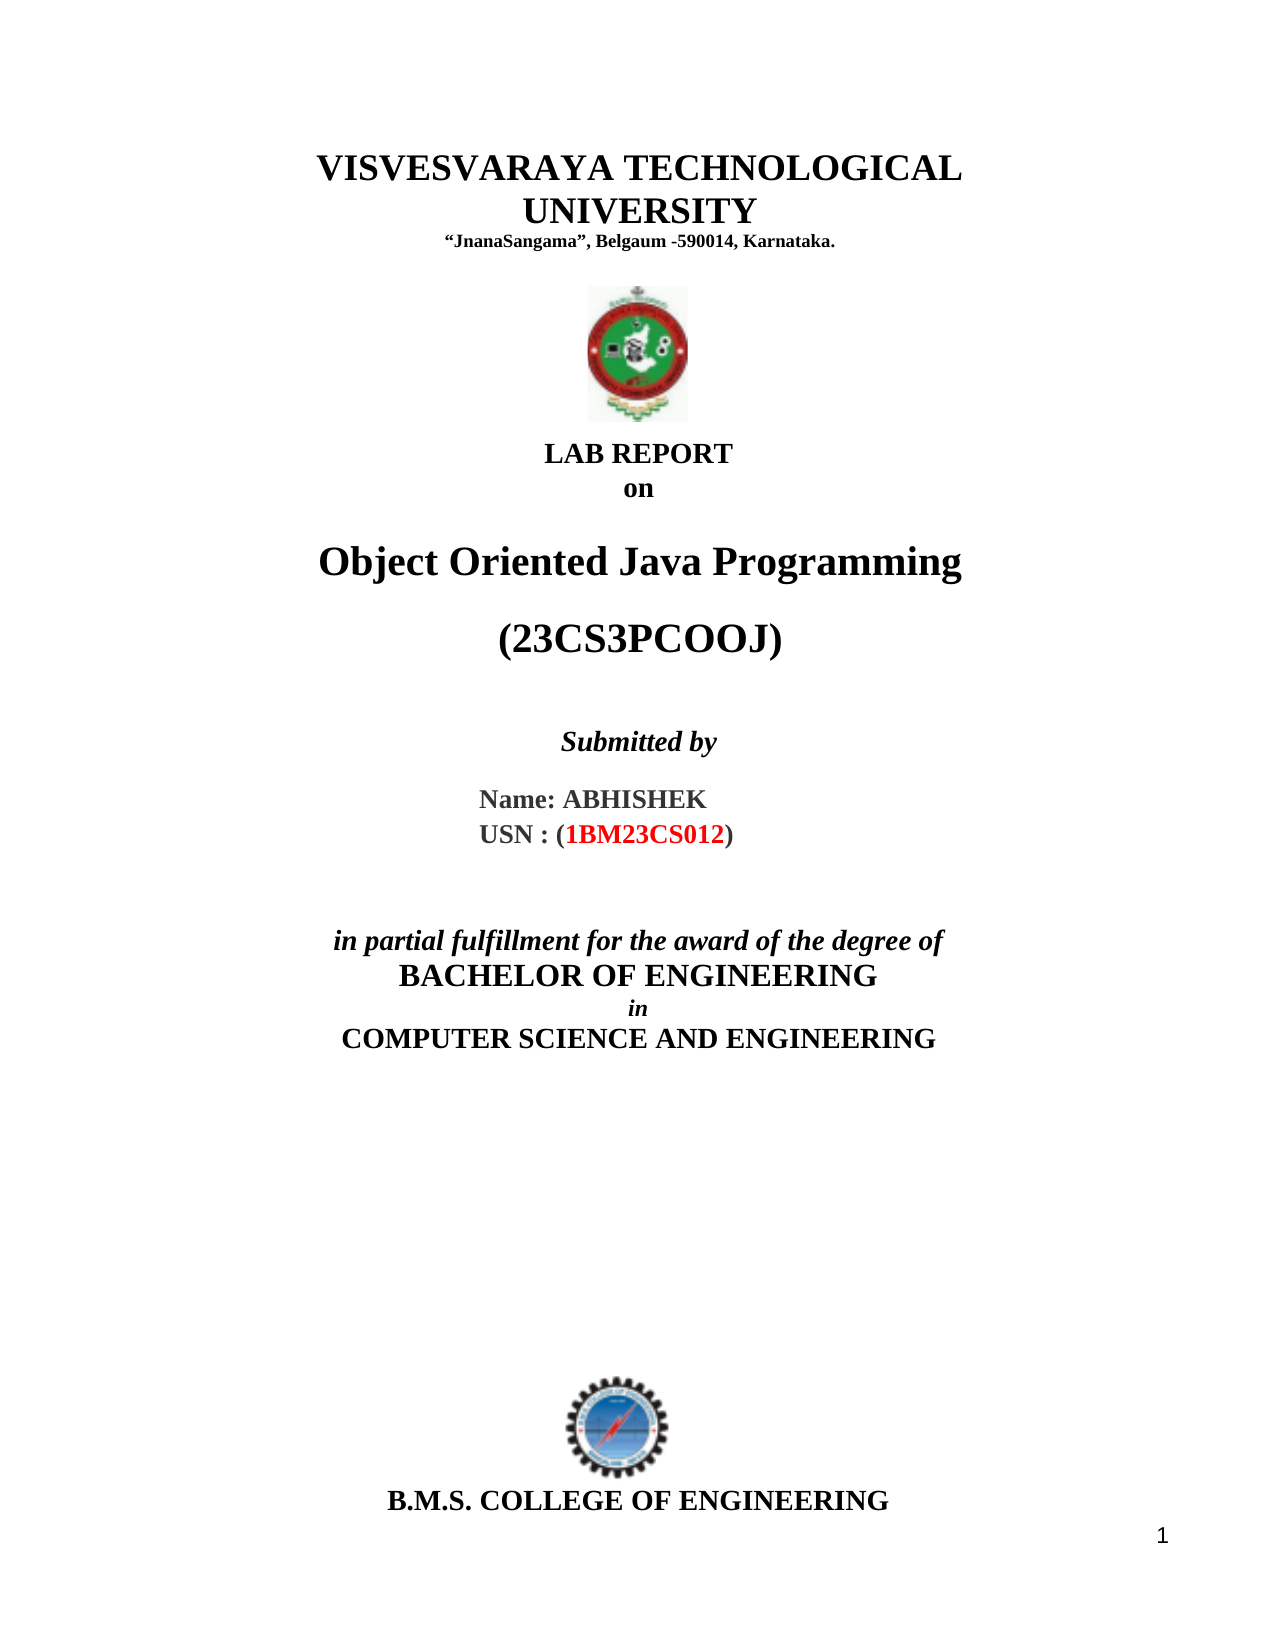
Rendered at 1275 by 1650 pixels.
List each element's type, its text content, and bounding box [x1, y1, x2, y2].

text B.M.S. COLLEGE OF ENGINEERING [387, 1483, 1169, 1516]
text “JnanaSangama”, Belgaum -590014, Karnataka. [198, 231, 1082, 252]
text Name: ABHISHEK [411, 783, 1169, 814]
text Object Oriented Java Programming (23CS3PCOOJ) [204, 536, 1077, 662]
text BACHELOR OF ENGINEERING [399, 956, 1169, 993]
text on [623, 470, 1169, 504]
text Submitted by [204, 724, 1077, 758]
text LAB REPORT [544, 437, 1169, 470]
text VISVESVARAYA TECHNOLOGICAL UNIVERSITY [198, 147, 1082, 231]
text COMPUTER SCIENCE AND ENGINEERING [341, 1021, 1169, 1055]
text in [628, 993, 1169, 1021]
text USN : (1BM23CS012) [411, 818, 1169, 849]
text in partial fulfillment for the award of the degree of [333, 923, 1169, 956]
